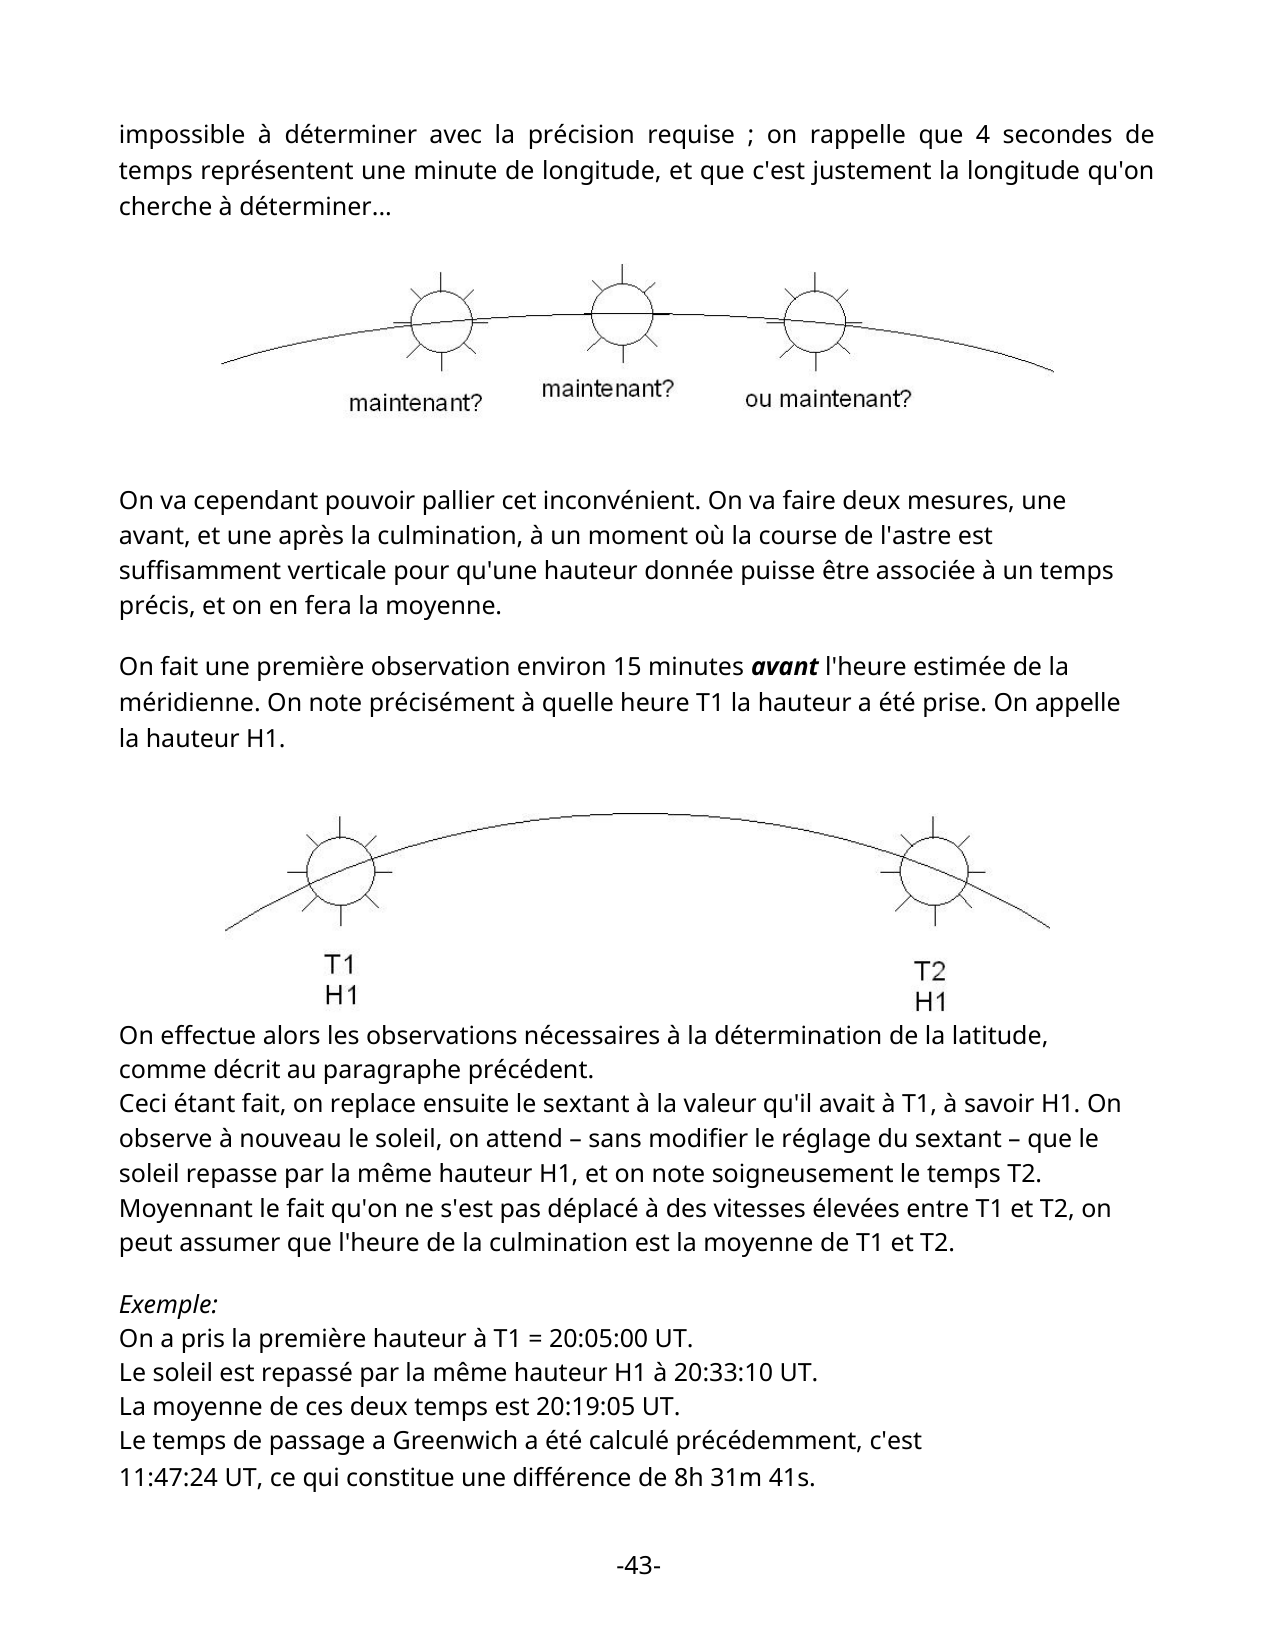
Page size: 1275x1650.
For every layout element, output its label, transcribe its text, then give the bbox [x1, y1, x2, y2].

text Le soleil est repassé par la même hauteur H1 à 20:33:10 UT. [119, 1354, 1156, 1388]
text La moyenne de ces deux temps est 20:19:05 UT. [119, 1388, 1156, 1423]
text Ceci étant fait, on replace ensuite le sextant à la valeur qu'il avait à T1, à savoir H1. On observe à nouveau le soleil, on attend – sans modifier le réglage du sextant – que le soleil repasse par la même hauteur H1, et on note soigneusement le temps T2. Moyennant le fait qu'on ne s'est pas déplacé à des vitesses élevées entre T1 et T2, on peut assumer que l'heure de la culmination est la moyenne de T1 et T2. [119, 1086, 1127, 1259]
text -43- [119, 1547, 1158, 1582]
text On va cependant pouvoir pallier cet inconvénient. On va faire deux mesures, une avant, et une après la culmination, à un moment où la course de l'astre est suffisamment verticale pour qu'une hauteur donnée puisse être associée à un temps précis, et on en fera la moyenne. [119, 483, 1139, 622]
text Exemple: [119, 1286, 1156, 1320]
text On effectue alors les observations nécessaires à la détermination de la latitude, comme décrit au paragraphe précédent. [119, 1018, 1119, 1086]
text On a pris la première hauteur à T1 = 20:05:00 UT. [119, 1320, 1156, 1354]
text Le temps de passage a Greenwich a été calculé précédemment, c'est 11:47:24 UT, ce qui constitue une différence de 8h 31m 41s. [119, 1423, 987, 1494]
text impossible à déterminer avec la précision requise ; on rappelle que 4 secondes de temps représentent une minute de longitude, et que c'est justement la longitude qu'on cherche à déterminer... [119, 117, 1156, 223]
text On fait une première observation environ 15 minutes avant l'heure estimée de la méridienne. On note précisément à quelle heure T1 la hauteur a été prise. On appelle la hauteur H1. [119, 648, 1148, 754]
picture [225, 813, 1050, 1019]
picture [221, 263, 1054, 454]
